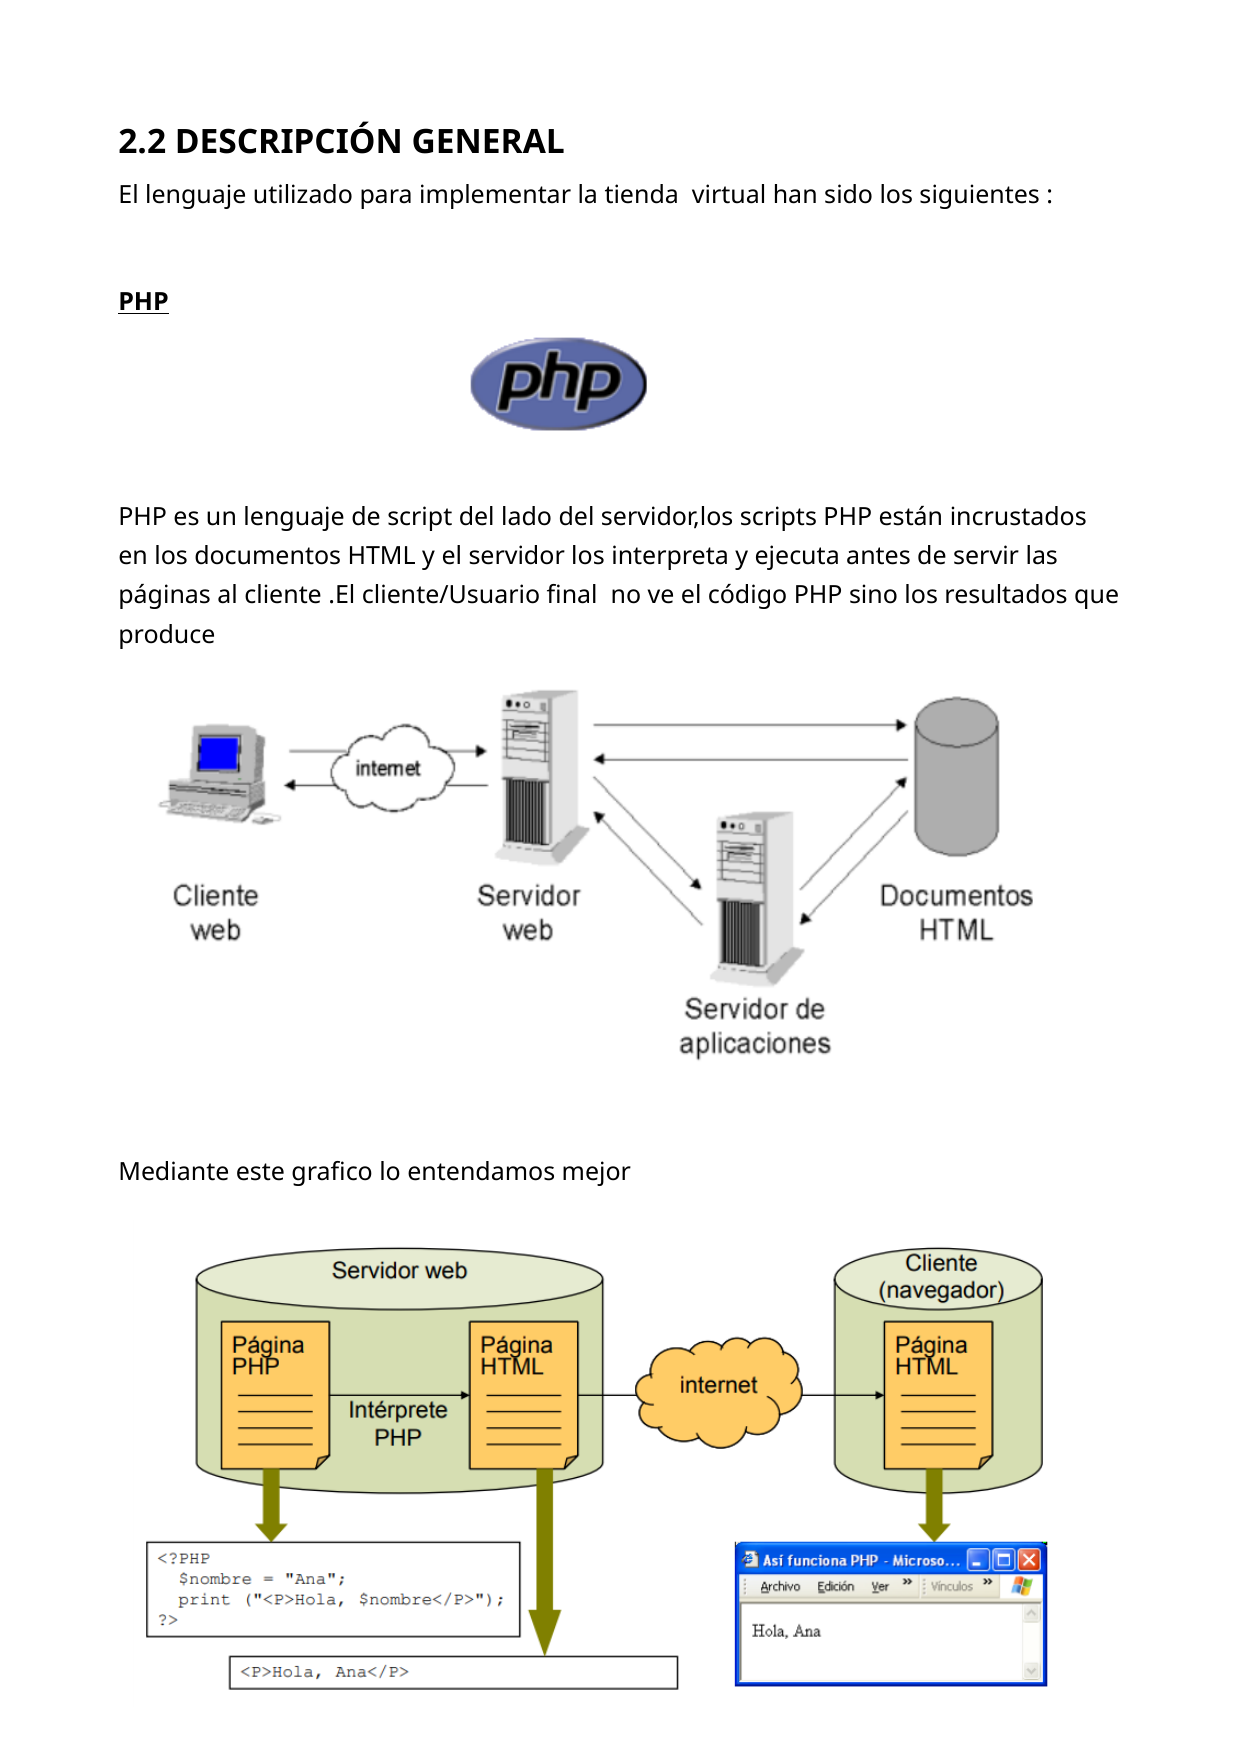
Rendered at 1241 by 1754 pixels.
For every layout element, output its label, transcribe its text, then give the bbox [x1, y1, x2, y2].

subtitle 2.2 DESCRIPCIÓN GENERAL [118, 118, 1122, 164]
text PHP es un lenguaje de script del lado del servidor,los scripts PHP están incrustados en los documentos HTML y el servidor los interpreta y ejecuta antes de servir las páginas al cliente .El cliente/Usuario final no ve el código PHP sino los resultados que produce [118, 499, 1122, 650]
picture [129, 676, 1051, 1071]
text PHP [118, 284, 1122, 318]
text Mediante este grafico lo entendamos mejor [118, 1154, 1122, 1188]
picture [132, 1220, 1055, 1707]
text El lenguaje utilizado para implementar la tienda virtual han sido los siguientes : [118, 176, 1122, 210]
picture [457, 327, 658, 448]
